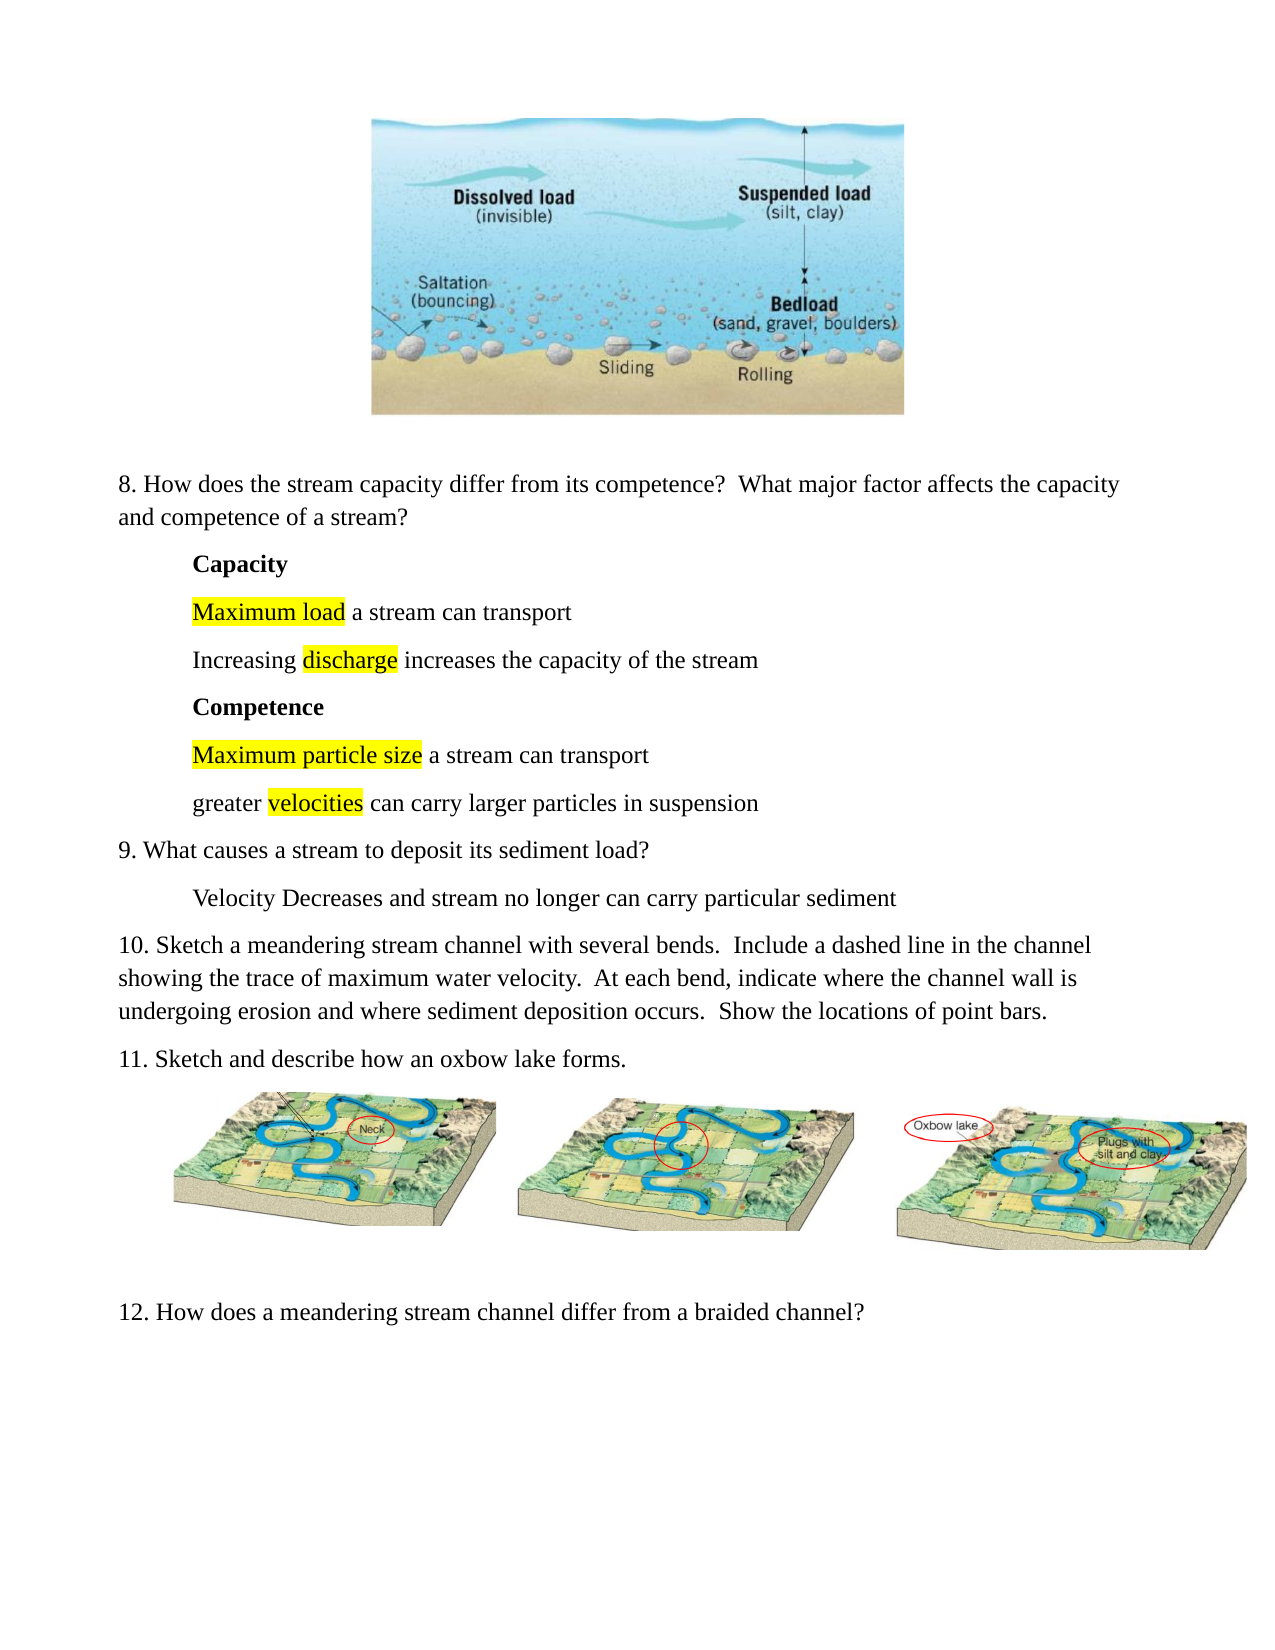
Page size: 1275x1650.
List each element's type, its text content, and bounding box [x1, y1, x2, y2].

text 11. Sketch and describe how an oxbow lake forms. [118, 1044, 1157, 1073]
text 9. What causes a stream to deposit its sediment load? [118, 835, 1157, 864]
picture [512, 1098, 866, 1231]
picture [173, 1092, 497, 1226]
text Competence [192, 692, 1157, 721]
text Velocity Decreases and stream no longer can carry particular sediment [192, 883, 1157, 912]
text greater velocities can carry larger particles in suspension [192, 788, 1157, 816]
text Increasing discharge increases the capacity of the stream [192, 645, 1157, 673]
text 10. Sketch a meandering stream channel with several bends. Include a dashed line in the channel showing the trace of maximum water velocity. At each bend, indicate where the channel wall is undergoing erosion and where sediment deposition occurs. Show the locations of point bars. [118, 930, 1157, 1025]
picture [366, 118, 909, 417]
text Maximum particle size a stream can transport [192, 740, 1157, 769]
text Capacity [192, 549, 1157, 578]
text Maximum load a stream can transport [192, 597, 1157, 626]
text 8. How does the stream capacity differ from its competence? What major factor affects the capacity and competence of a stream? [118, 469, 1157, 531]
picture [892, 1095, 1247, 1250]
text 12. How does a meandering stream channel differ from a braided channel? [118, 1297, 1157, 1326]
